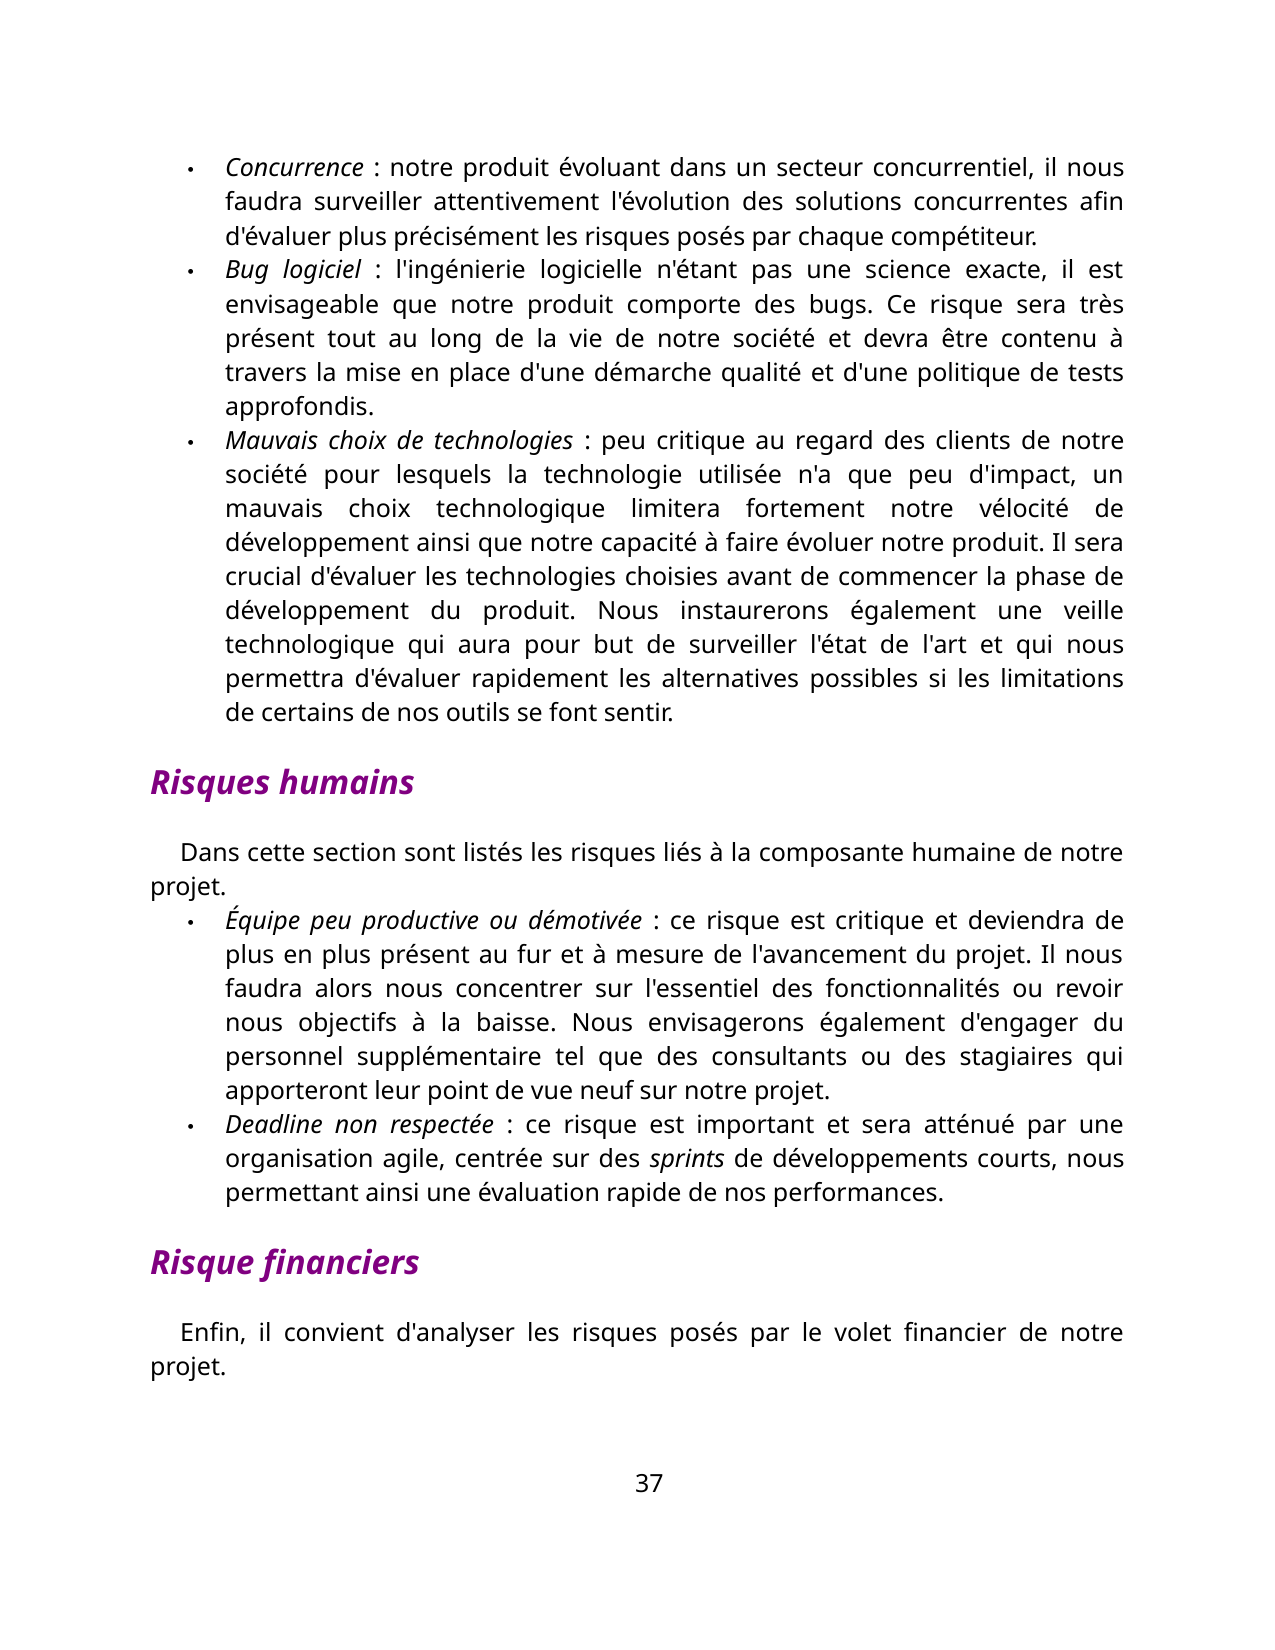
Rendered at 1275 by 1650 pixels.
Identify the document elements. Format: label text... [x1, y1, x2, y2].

list Équipe peu productive ou démotivée : ce risque est critique et deviendra de plus en plus présent au fur et à mesure de l'avancement du projet. Il nous faudra alors nous concentrer sur l'essentiel des fonctionnalités ou revoir nous objectifs à la baisse. Nous envisagerons également d'engager du personnel supplémentaire tel que des consultants ou des stagiaires qui apporteront leur point de vue neuf sur notre projet. [187, 903, 1125, 1107]
text Dans cette section sont listés les risques liés à la composante humaine de notre projet. [150, 834, 1125, 903]
subtitle Risque financiers [150, 1239, 1125, 1284]
list Mauvais choix de technologies : peu critique au regard des clients de notre société pour lesquels la technologie utilisée n'a que peu d'impact, un mauvais choix technologique limitera fortement notre vélocité de développement ainsi que notre capacité à faire évoluer notre produit. Il sera crucial d'évaluer les technologies choisies avant de commencer la phase de développement du produit. Nous instaurerons également une veille technologique qui aura pour but de surveiller l'état de l'art et qui nous permettra d'évaluer rapidement les alternatives possibles si les limitations de certains de nos outils se font sentir. [187, 422, 1125, 729]
list Concurrence : notre produit évoluant dans un secteur concurrentiel, il nous faudra surveiller attentivement l'évolution des solutions concurrentes afin d'évaluer plus précisément les risques posés par chaque compétiteur. [187, 150, 1125, 252]
subtitle Risques humains [150, 759, 1125, 804]
text Enfin, il convient d'analyser les risques posés par le volet financier de notre projet. [150, 1314, 1125, 1383]
list Bug logiciel : l'ingénierie logicielle n'étant pas une science exacte, il est envisageable que notre produit comporte des bugs. Ce risque sera très présent tout au long de la vie de notre société et devra être contenu à travers la mise en place d'une démarche qualité et d'une politique de tests approfondis. [187, 252, 1125, 422]
list Deadline non respectée : ce risque est important et sera atténué par une organisation agile, centrée sur des sprints de développements courts, nous permettant ainsi une évaluation rapide de nos performances. [187, 1107, 1125, 1209]
